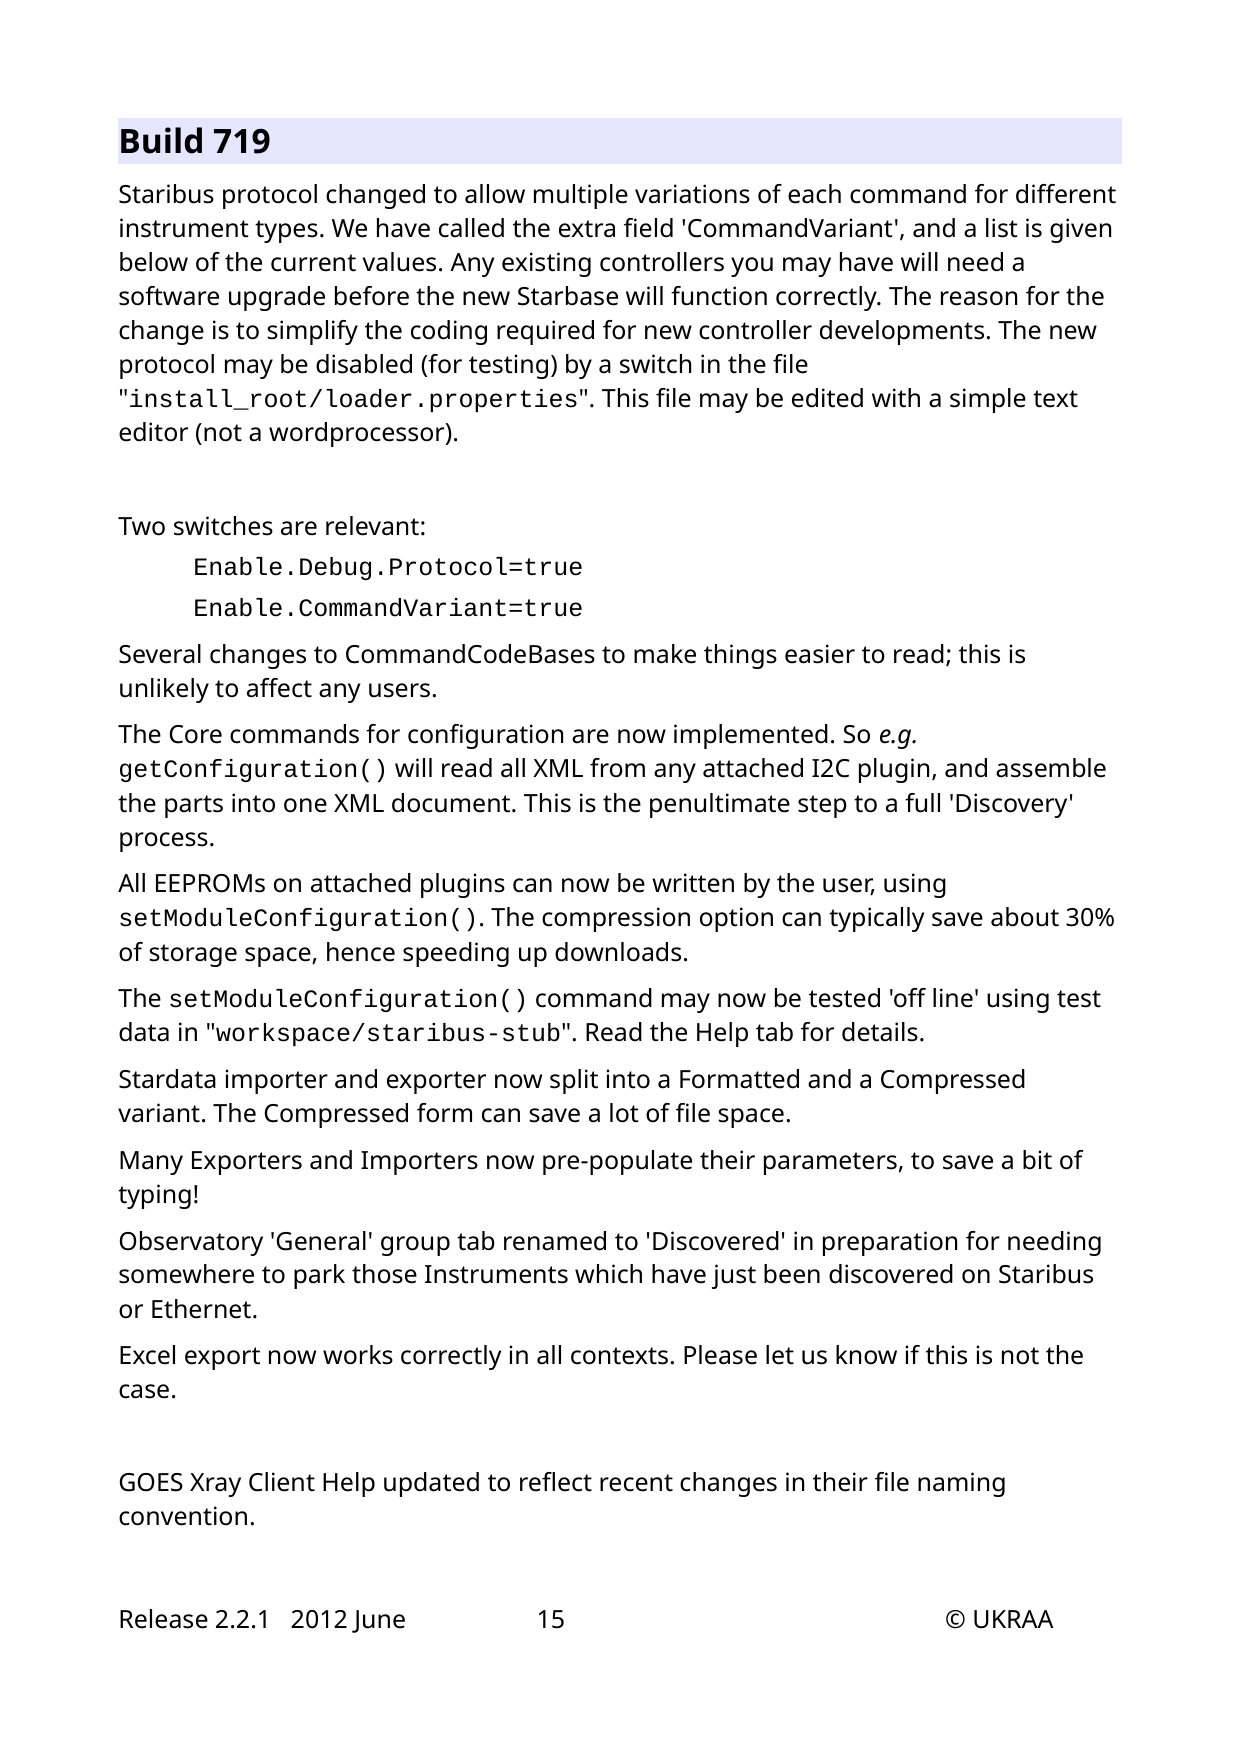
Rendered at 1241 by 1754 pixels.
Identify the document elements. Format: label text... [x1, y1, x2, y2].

text Many Exporters and Importers now pre-populate their parameters, to save a bit of typing! [118, 1142, 1122, 1211]
text All EEPROMs on attached plugins can now be written by the user, using setModuleConfiguration(). The compression option can typically save about 30% of storage space, hence speeding up downloads. [118, 866, 1122, 968]
text Enable.CommandVariant=true [193, 596, 1122, 624]
text The Core commands for configuration are now implemented. So e.g. getConfiguration() will read all XML from any attached I2C plugin, and assemble the parts into one XML document. This is the penultimate step to a full 'Discovery' process. [118, 717, 1122, 853]
text GOES Xray Client Help updated to reflect recent changes in their file naming convention. [118, 1465, 1122, 1533]
text Observatory 'General' group tab renamed to 'Discovered' in preparation for needing somewhere to park those Instruments which have just been discovered on Staribus or Ethernet. [118, 1223, 1122, 1325]
text Two switches are relevant: [118, 508, 1122, 542]
text Excel export now works correctly in all contexts. Please let us know if this is not the case. [118, 1338, 1122, 1406]
text Enable.Debug.Protocol=true [193, 555, 1122, 583]
subtitle Build 719 [118, 118, 1122, 164]
text The setModuleConfiguration() command may now be tested 'off line' using test data in "workspace/staribus-stub". Read the Help tab for details. [118, 981, 1122, 1049]
text Staribus protocol changed to allow multiple variations of each command for different instrument types. We have called the extra field 'CommandVariant', and a list is given below of the current values. Any existing controllers you may have will need a software upgrade before the new Starbase will function correctly. The reason for the change is to simplify the coding required for new controller developments. The new protocol may be disabled (for testing) by a switch in the file "install_root/loader.properties". This file may be edited with a simple text editor (not a wordprocessor). [118, 176, 1122, 449]
text Several changes to CommandCodeBases to make things easier to read; this is unlikely to affect any users. [118, 636, 1122, 704]
text Stardata importer and exporter now split into a Formatted and a Compressed variant. The Compressed form can save a lot of file space. [118, 1062, 1122, 1130]
